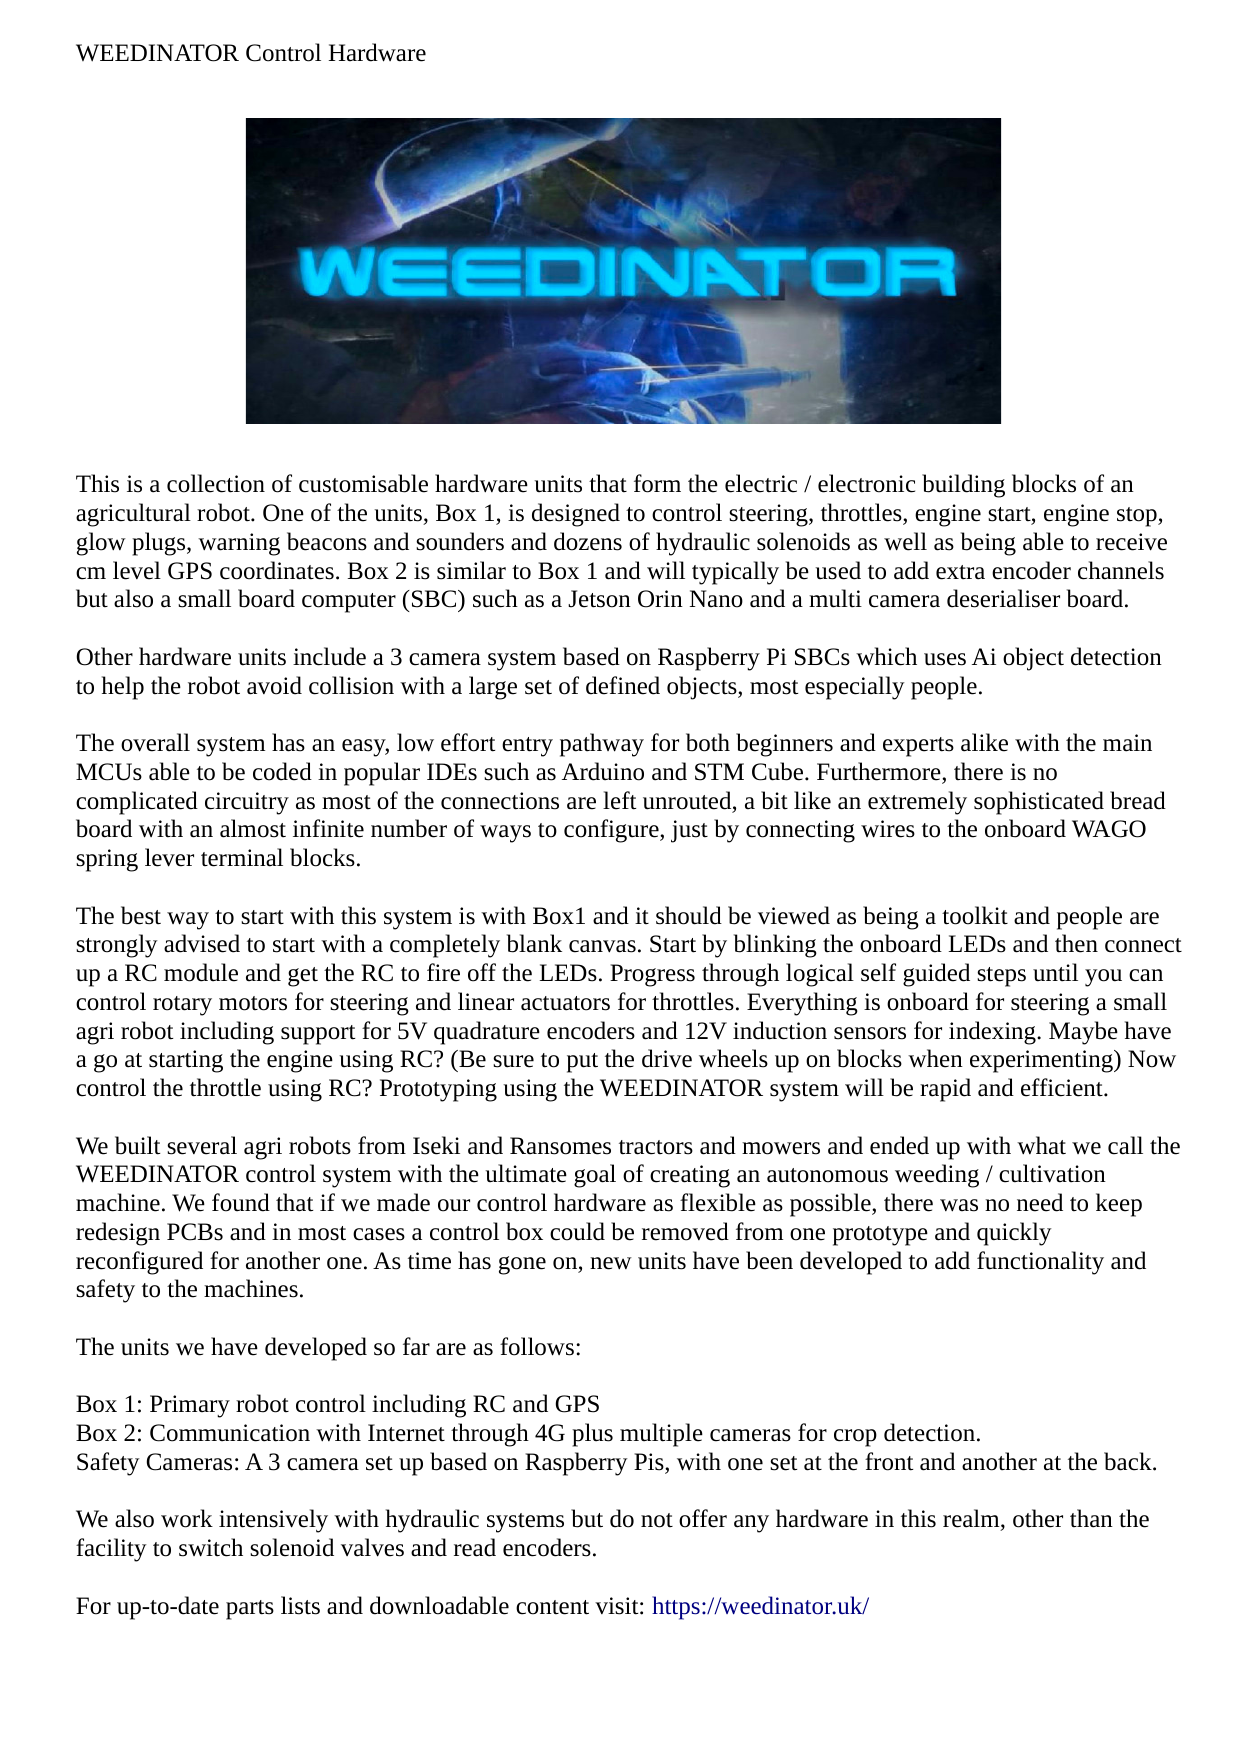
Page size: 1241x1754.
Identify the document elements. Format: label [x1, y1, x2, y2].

picture [245, 118, 1002, 424]
